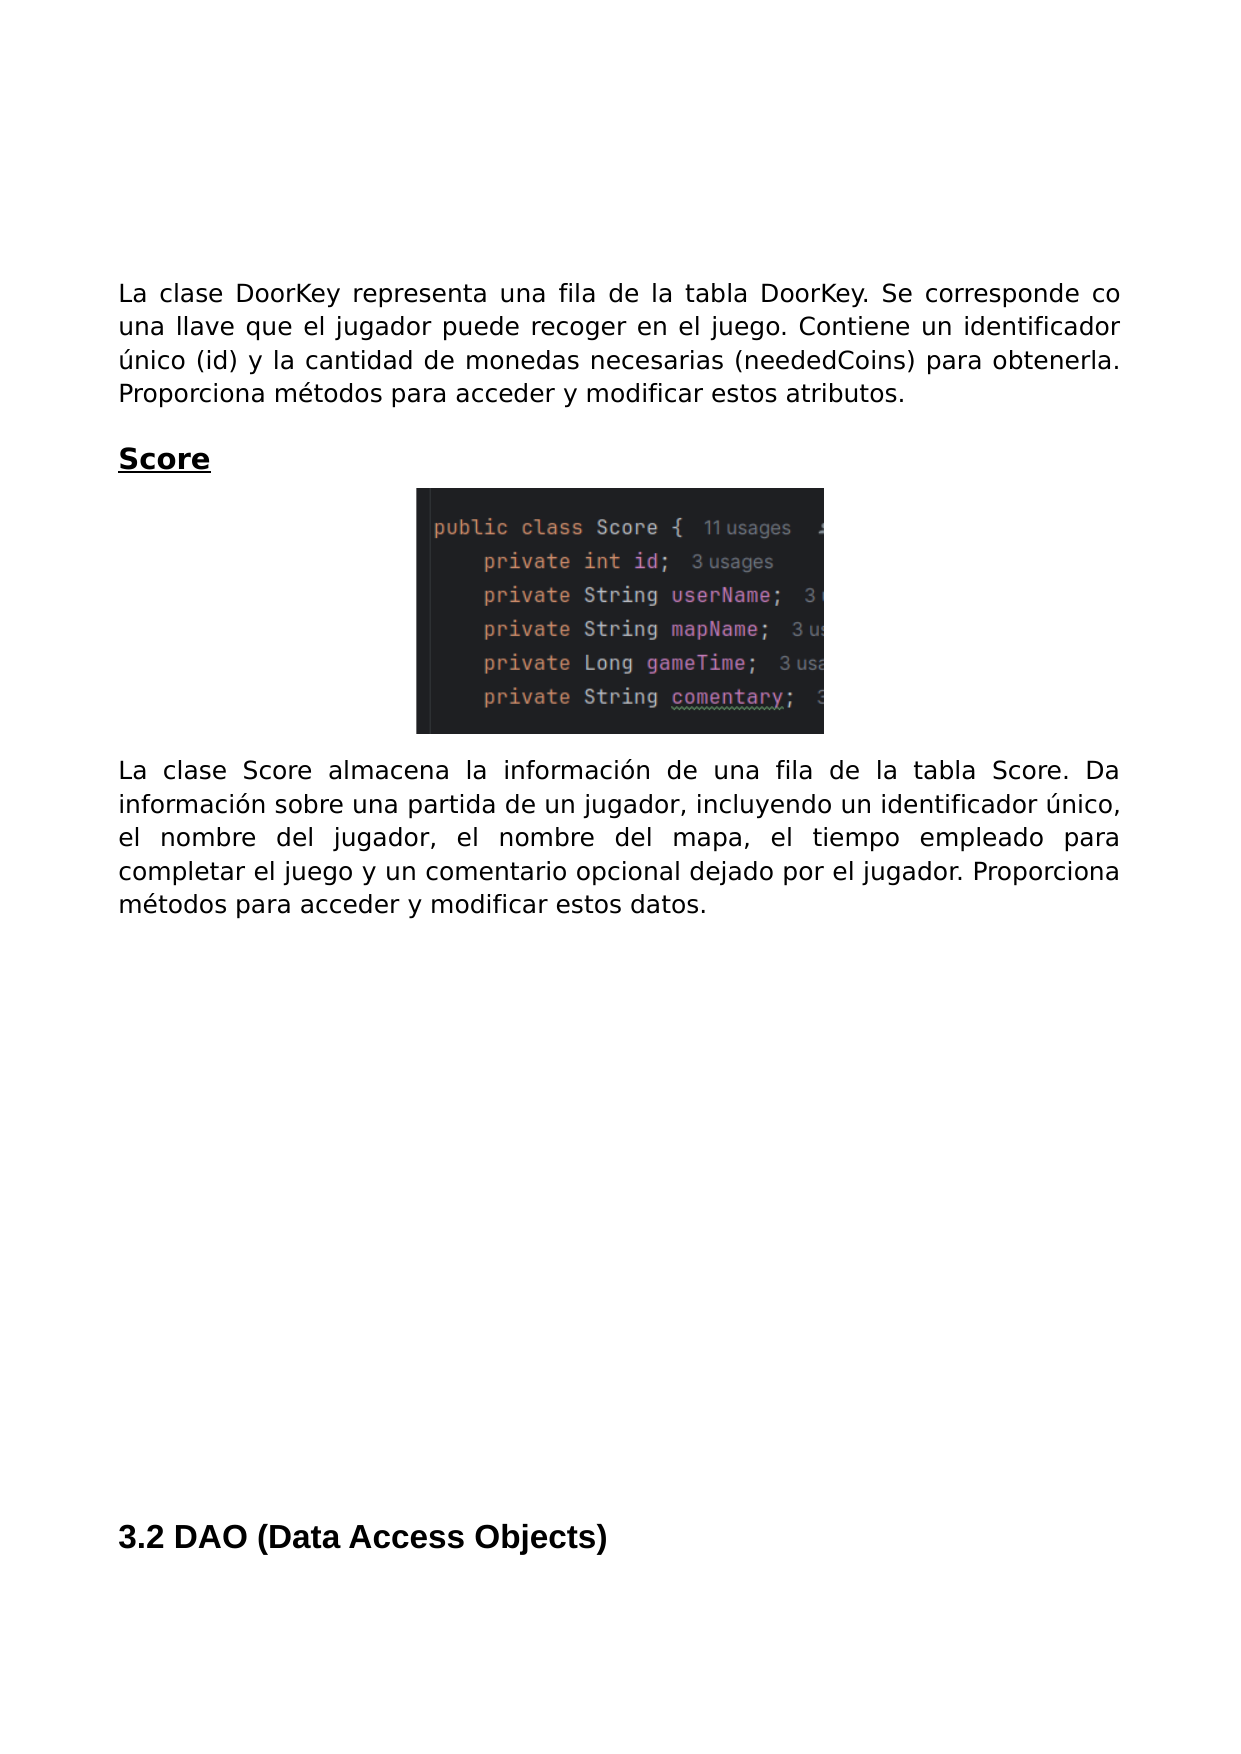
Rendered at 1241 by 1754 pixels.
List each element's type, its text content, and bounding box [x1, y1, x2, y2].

subtitle Score [118, 442, 1122, 476]
text 3.2 DAO (Data Access Objects) [118, 1517, 1122, 1556]
text La clase DoorKey representa una fila de la tabla DoorKey. Se corresponde co una llave que el jugador puede recoger en el juego. Contiene un identificador único (id) y la cantidad de monedas necesarias (neededCoins) para obtenerla. Proporciona métodos para acceder y modificar estos atributos. [118, 279, 1122, 408]
picture [416, 488, 824, 734]
text La clase Score almacena la información de una fila de la tabla Score. Da información sobre una partida de un jugador, incluyendo un identificador único, el nombre del jugador, el nombre del mapa, el tiempo empleado para completar el juego y un comentario opcional dejado por el jugador. Proporciona métodos para acceder y modificar estos datos. [118, 756, 1122, 919]
